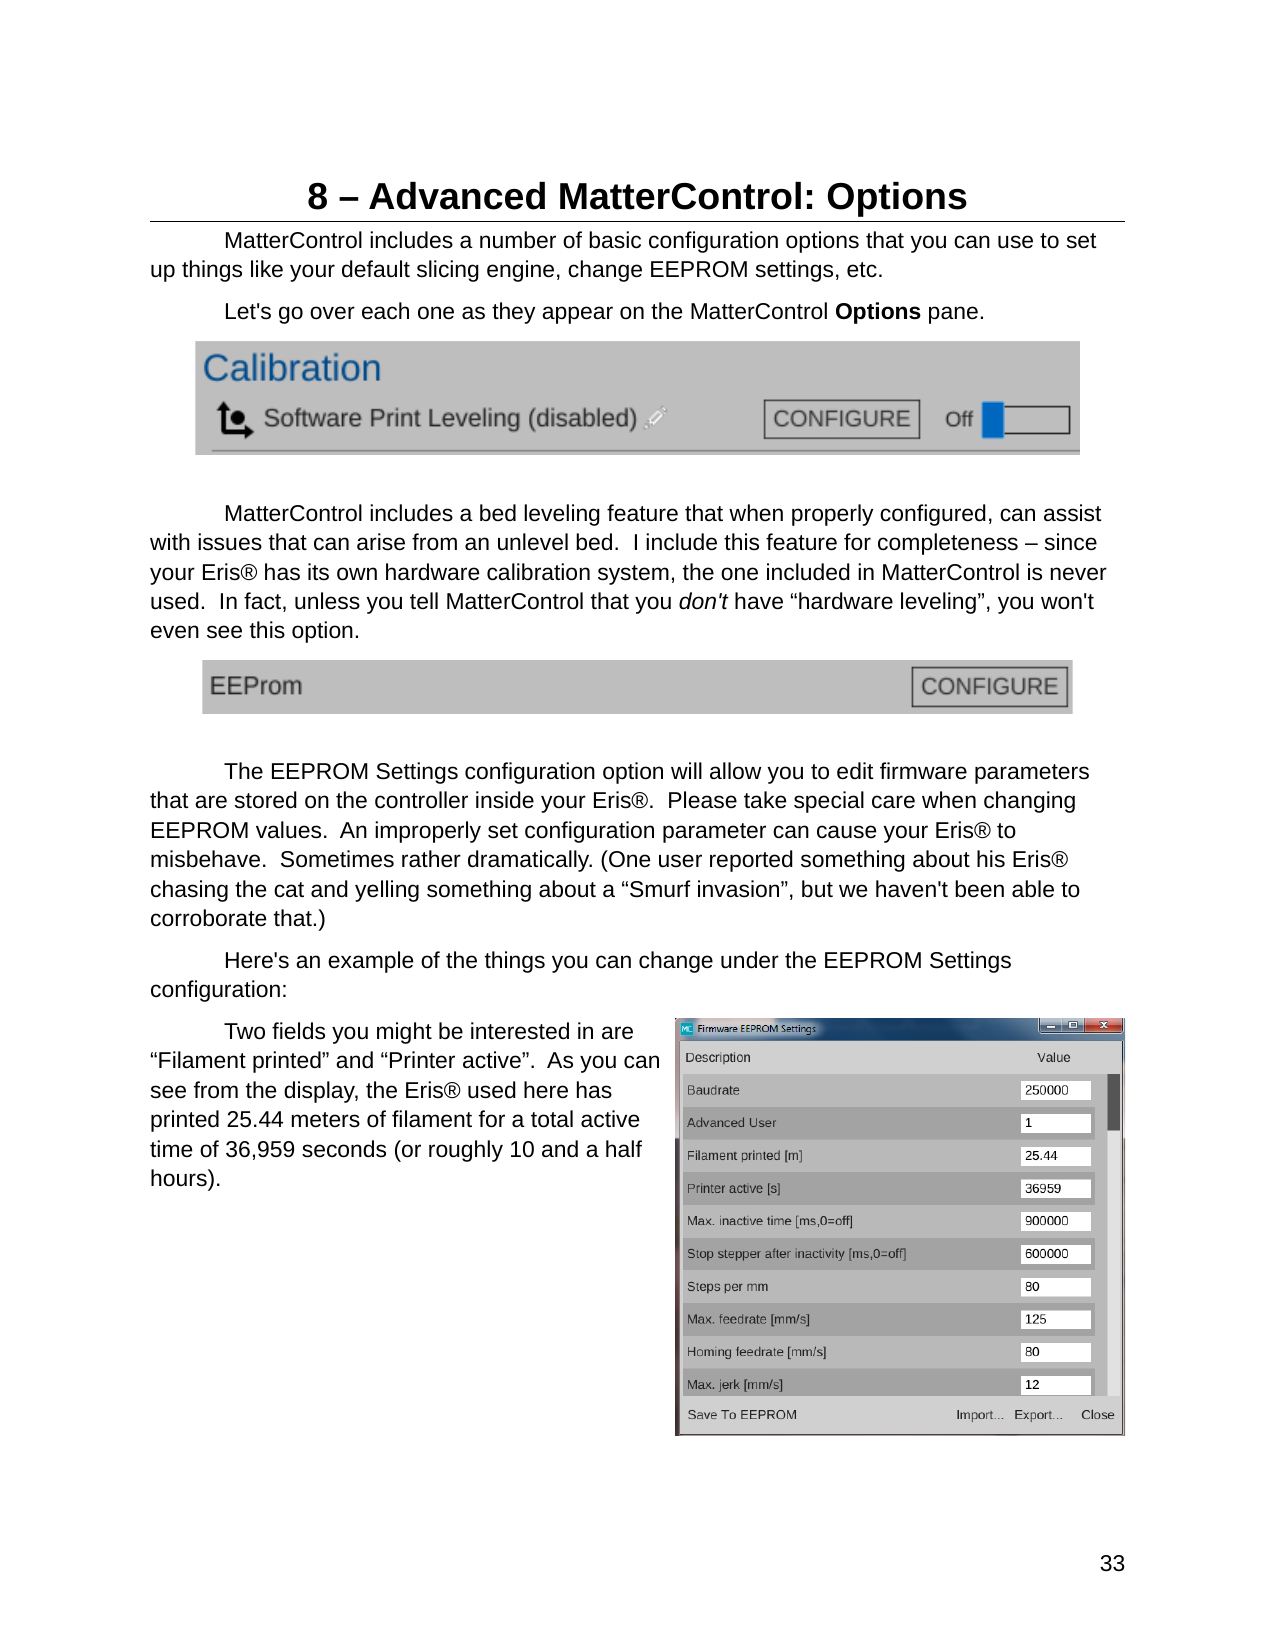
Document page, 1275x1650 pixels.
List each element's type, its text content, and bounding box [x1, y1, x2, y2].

picture [195, 341, 1080, 455]
subtitle MatterControl includes a bed leveling feature that when properly configured, can assist with issues that can arise from an unlevel bed. I include this feature for completeness – since your Eris® has its own hardware calibration system, the one included in MatterControl is never used. In fact, unless you tell MatterControl that you don't have “hardware leveling”, you won't even see this option. [150, 501, 1125, 644]
picture [202, 660, 1073, 714]
text The EEPROM Settings configuration option will allow you to edit firmware parameters that are stored on the controller inside your Eris®. Please take special care when changing EEPROM values. An improperly set configuration parameter can cause your Eris® to misbehave. Sometimes rather dramatically. (One user reported something about his Eris® chasing the cat and yelling something about a “Smurf invasion”, but we haven't been able to corroborate that.) [150, 759, 1125, 931]
picture [675, 1018, 1125, 1436]
subtitle MatterControl includes a number of basic configuration options that you can use to set up things like your default slicing engine, change EEPROM settings, etc. [150, 228, 1125, 283]
text Here's an example of the things you can change under the EEPROM Settings configuration: [150, 947, 1125, 1002]
text Two fields you might be interested in are “Filament printed” and “Printer active”. As you can see from the display, the Eris® used here has printed 25.44 meters of filament for a total active time of 36,959 seconds (or roughly 10 and a half hours). [150, 1019, 675, 1191]
subtitle 8 – Advanced MatterControl: Options [150, 171, 1125, 221]
subtitle Let's go over each one as they appear on the MatterControl Options pane. [150, 299, 1125, 325]
